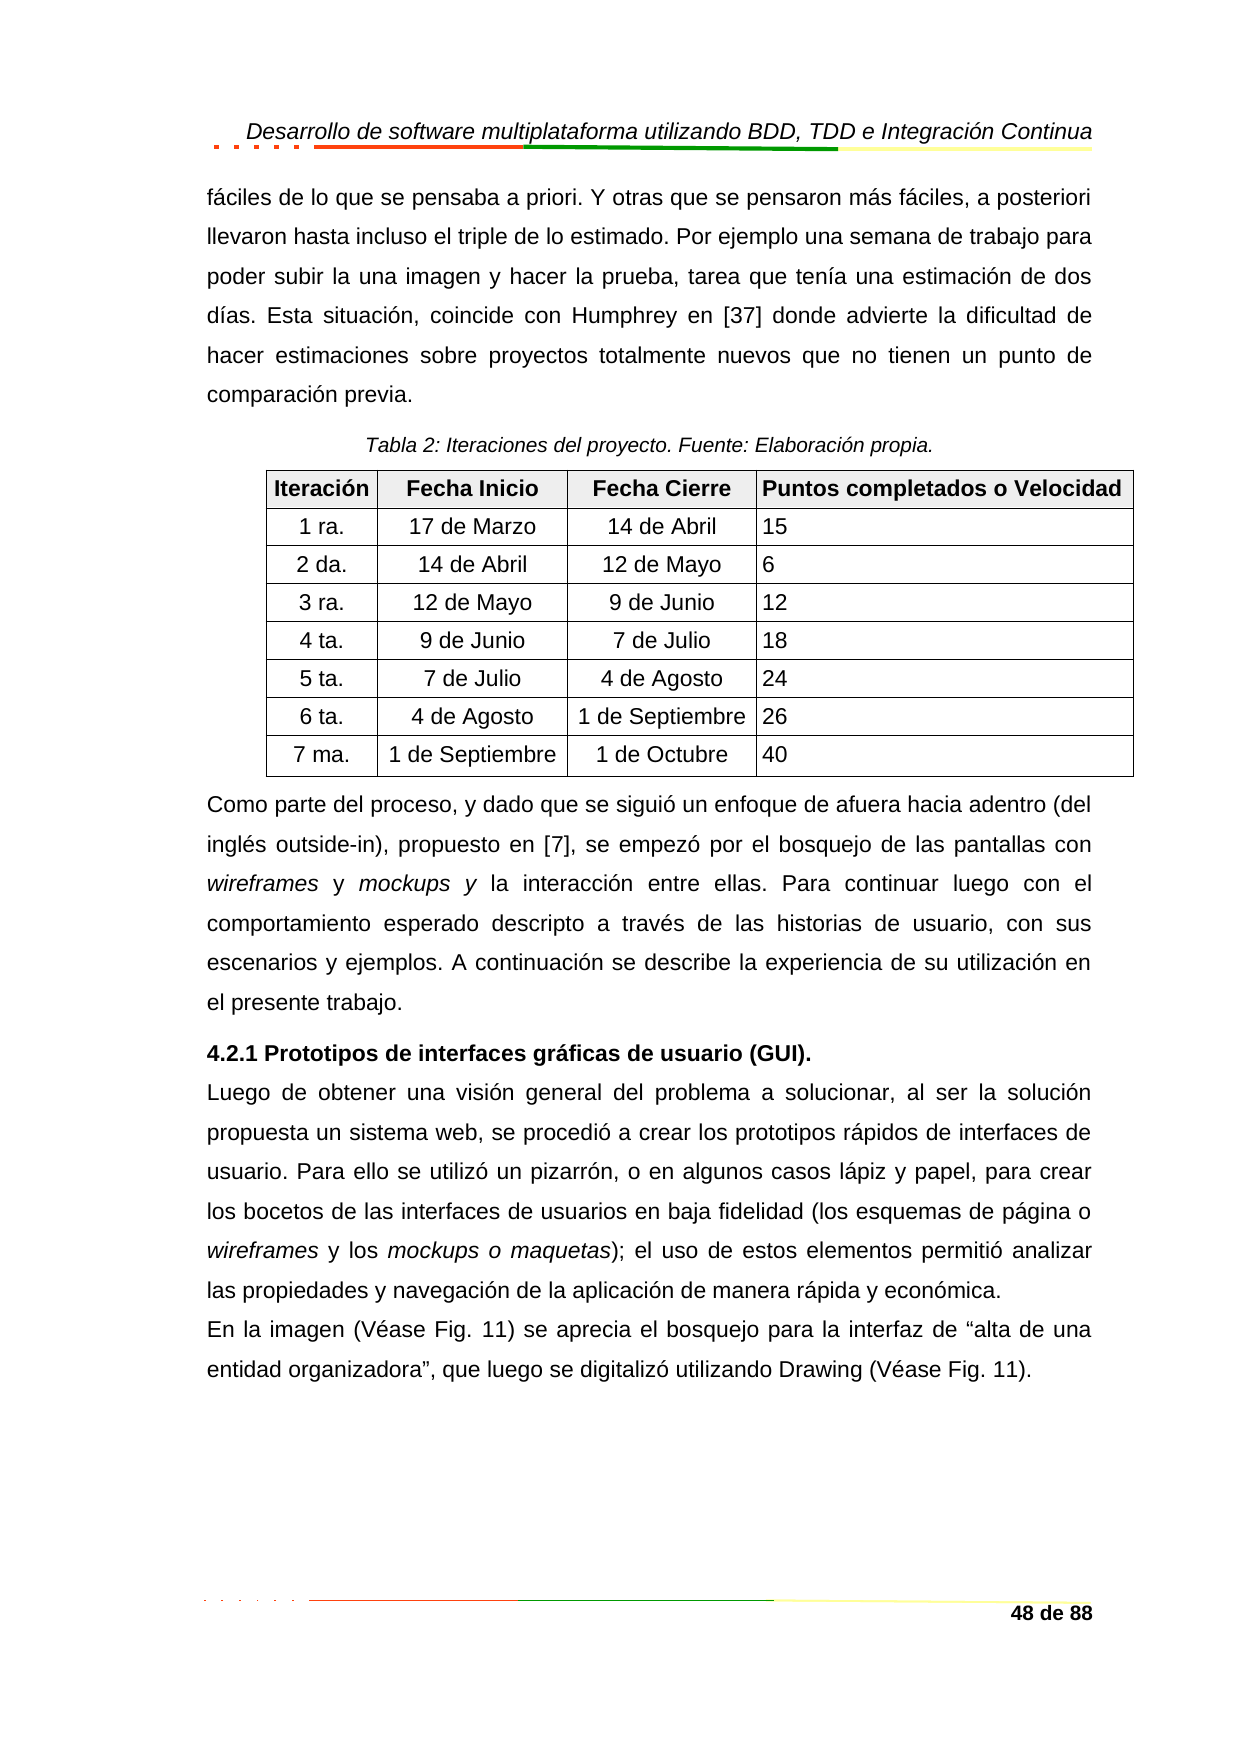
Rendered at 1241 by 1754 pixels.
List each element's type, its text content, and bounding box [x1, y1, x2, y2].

table_cell 2 da. [267, 546, 377, 583]
table_cell 4 ta. [267, 622, 377, 659]
text Luego de obtener una visión general del problema a solucionar, al ser la solución propuesta un sistema web, se procedió a crear los prototipos rápidos de interfaces de usuario. Para ello se utilizó un pizarrón, o en algunos casos lápiz y papel, para crear los bocetos de las interfaces de usuarios en baja fidelidad (los esquemas de página o wireframes y los mockups o maquetas); el uso de estos elementos permitió analizar las propiedades y navegación de la aplicación de manera rápida y económica. [207, 1079, 1093, 1303]
table_cell 1 ra. [267, 509, 377, 545]
table_cell 4 de Agosto [568, 660, 756, 697]
text Tabla 2: Iteraciones del proyecto. Fuente: Elaboración propia. [207, 433, 1093, 457]
table_cell 5 ta. [267, 660, 377, 697]
table_header Fecha Cierre [568, 471, 756, 507]
table_cell 9 de Junio [568, 584, 756, 621]
table_cell 7 ma. [267, 736, 377, 776]
table_cell 14 de Abril [568, 509, 756, 545]
table_cell 1 de Octubre [568, 736, 756, 776]
table_cell 7 de Julio [568, 622, 756, 659]
text En la imagen (Véase Fig. 11) se aprecia el bosquejo para la interfaz de “alta de una entidad organizadora”, que luego se digitalizó utilizando Drawing (Véase Fig. 11). [207, 1316, 1093, 1382]
table_cell 26 [757, 698, 1133, 735]
table_cell 15 [757, 509, 1133, 545]
table_cell 18 [757, 622, 1133, 659]
table_cell 7 de Julio [378, 660, 567, 697]
table_cell 3 ra. [267, 584, 377, 621]
table_cell 9 de Junio [378, 622, 567, 659]
table_cell 24 [757, 660, 1133, 697]
table_cell 6 [757, 546, 1133, 583]
table_cell 12 de Mayo [378, 584, 567, 621]
table_cell 6 ta. [267, 698, 377, 735]
table_cell 1 de Septiembre [378, 736, 567, 776]
table_header Puntos completados o Velocidad [757, 471, 1133, 507]
table_cell 14 de Abril [378, 546, 567, 583]
table_header Fecha Inicio [378, 471, 567, 507]
table_cell 17 de Marzo [378, 509, 567, 545]
table_cell 40 [757, 736, 1133, 776]
text fáciles de lo que se pensaba a priori. Y otras que se pensaron más fáciles, a posteriori llevaron hasta incluso el triple de lo estimado. Por ejemplo una semana de trabajo para poder subir la una imagen y hacer la prueba, tarea que tenía una estimación de dos días. Esta situación, coincide con Humphrey en [37] donde advierte la dificultad de hacer estimaciones sobre proyectos totalmente nuevos que no tienen un punto de comparación previa. [207, 184, 1093, 407]
table_cell 12 de Mayo [568, 546, 756, 583]
text Como parte del proceso, y dado que se siguió un enfoque de afuera hacia adentro (del inglés outside-in), propuesto en [7], se empezó por el bosquejo de las pantallas con wireframes y mockups y la interacción entre ellas. Para continuar luego con el comportamiento esperado descripto a través de las historias de usuario, con sus escenarios y ejemplos. A continuación se describe la experiencia de su utilización en el presente trabajo. [207, 791, 1093, 1015]
table_cell 12 [757, 584, 1133, 621]
table_cell 4 de Agosto [378, 698, 567, 735]
table_header Iteración [267, 471, 377, 507]
table_cell 1 de Septiembre [568, 698, 756, 735]
text 4.2.1 Prototipos de interfaces gráficas de usuario (GUI). [207, 1040, 1093, 1066]
